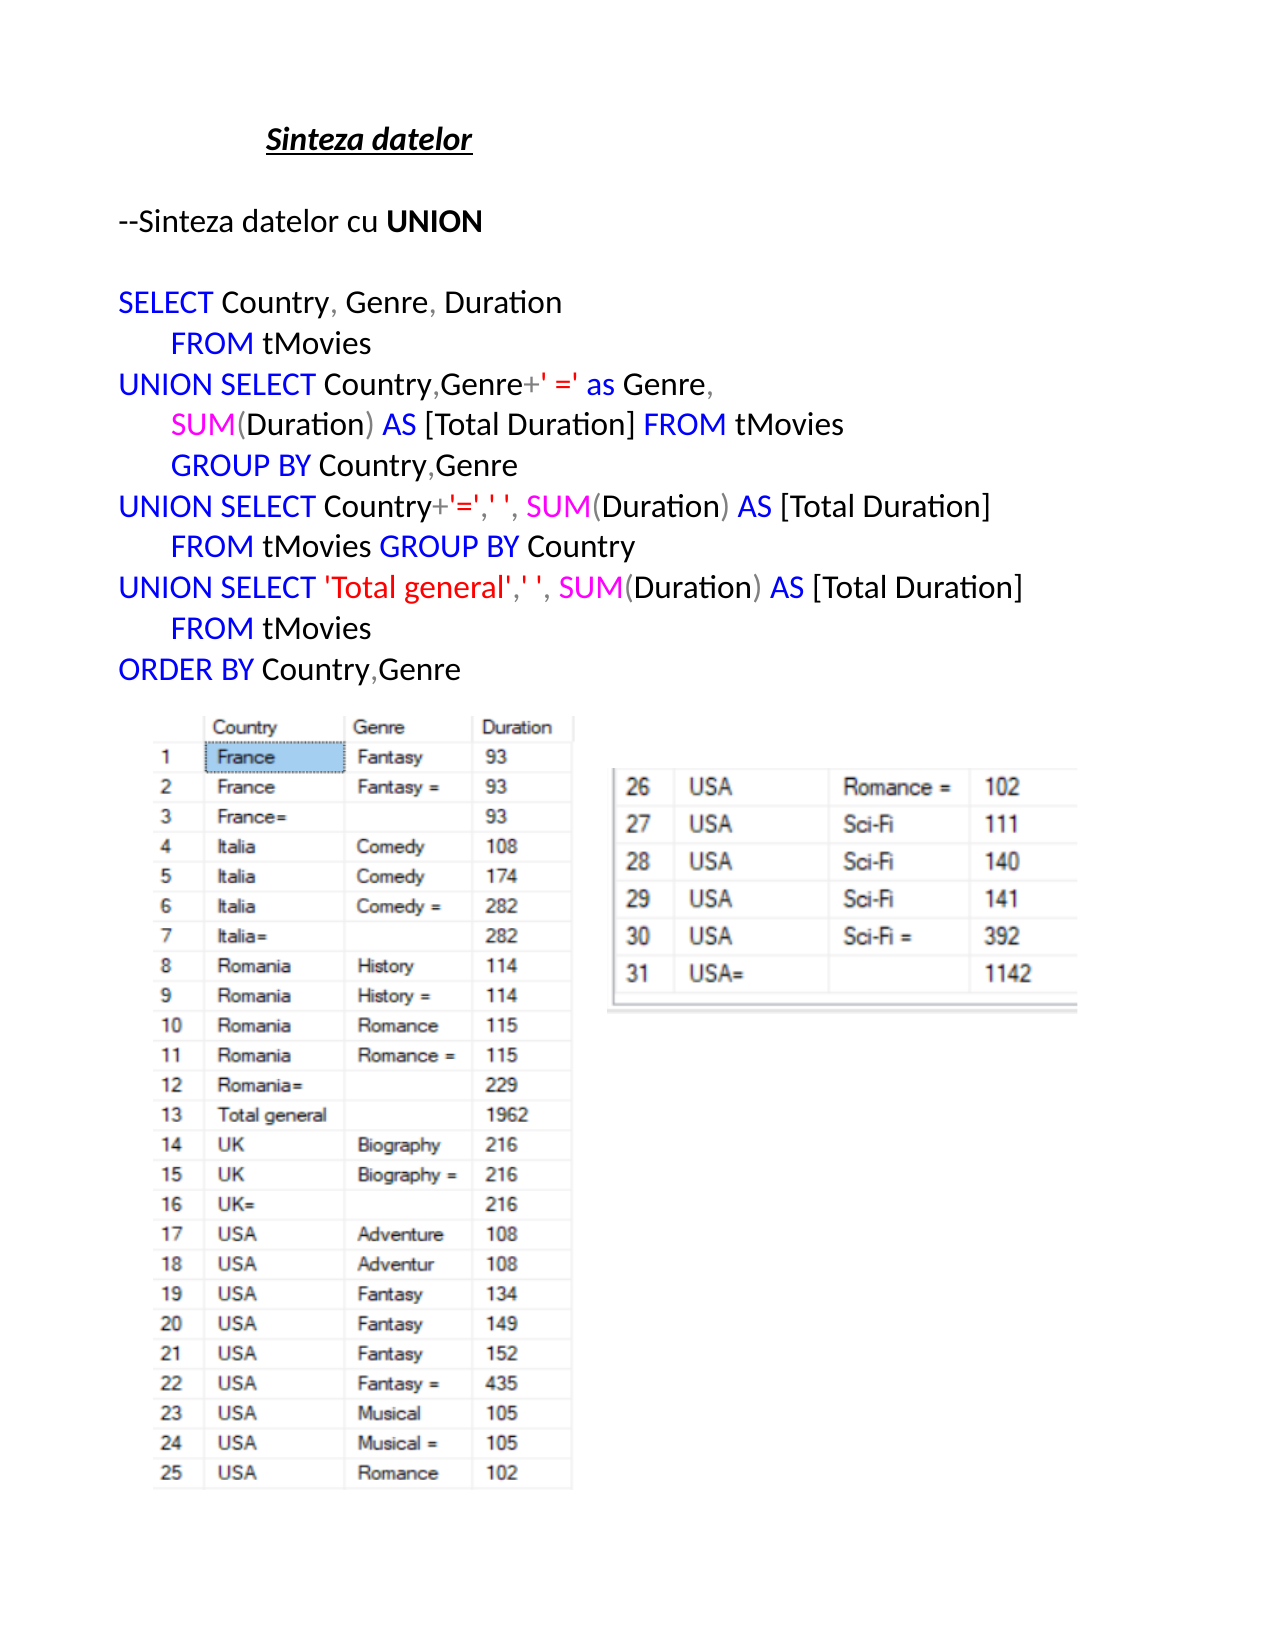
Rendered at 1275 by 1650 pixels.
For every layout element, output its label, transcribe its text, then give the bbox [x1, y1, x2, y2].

picture [607, 768, 1078, 1014]
picture [153, 716, 582, 1490]
text UNION SELECT Country,Genre+' =' as Genre, [118, 362, 1157, 403]
text Sinteza datelor [118, 118, 1157, 159]
text UNION SELECT Country+'=',' ', SUM(Duration) AS [Total Duration] [118, 485, 1157, 525]
text --Sinteza datelor cu UNION [118, 199, 1157, 240]
text FROM tMovies [118, 607, 1157, 648]
text UNION SELECT 'Total general',' ', SUM(Duration) AS [Total Duration] [118, 566, 1157, 607]
text ORDER BY Country,Genre [118, 648, 1157, 688]
text FROM tMovies [118, 322, 1157, 362]
text GROUP BY Country,Genre [118, 444, 1157, 485]
text FROM tMovies GROUP BY Country [118, 525, 1157, 566]
text SUM(Duration) AS [Total Duration] FROM tMovies [118, 403, 1157, 444]
text SELECT Country, Genre, Duration [118, 281, 1157, 322]
